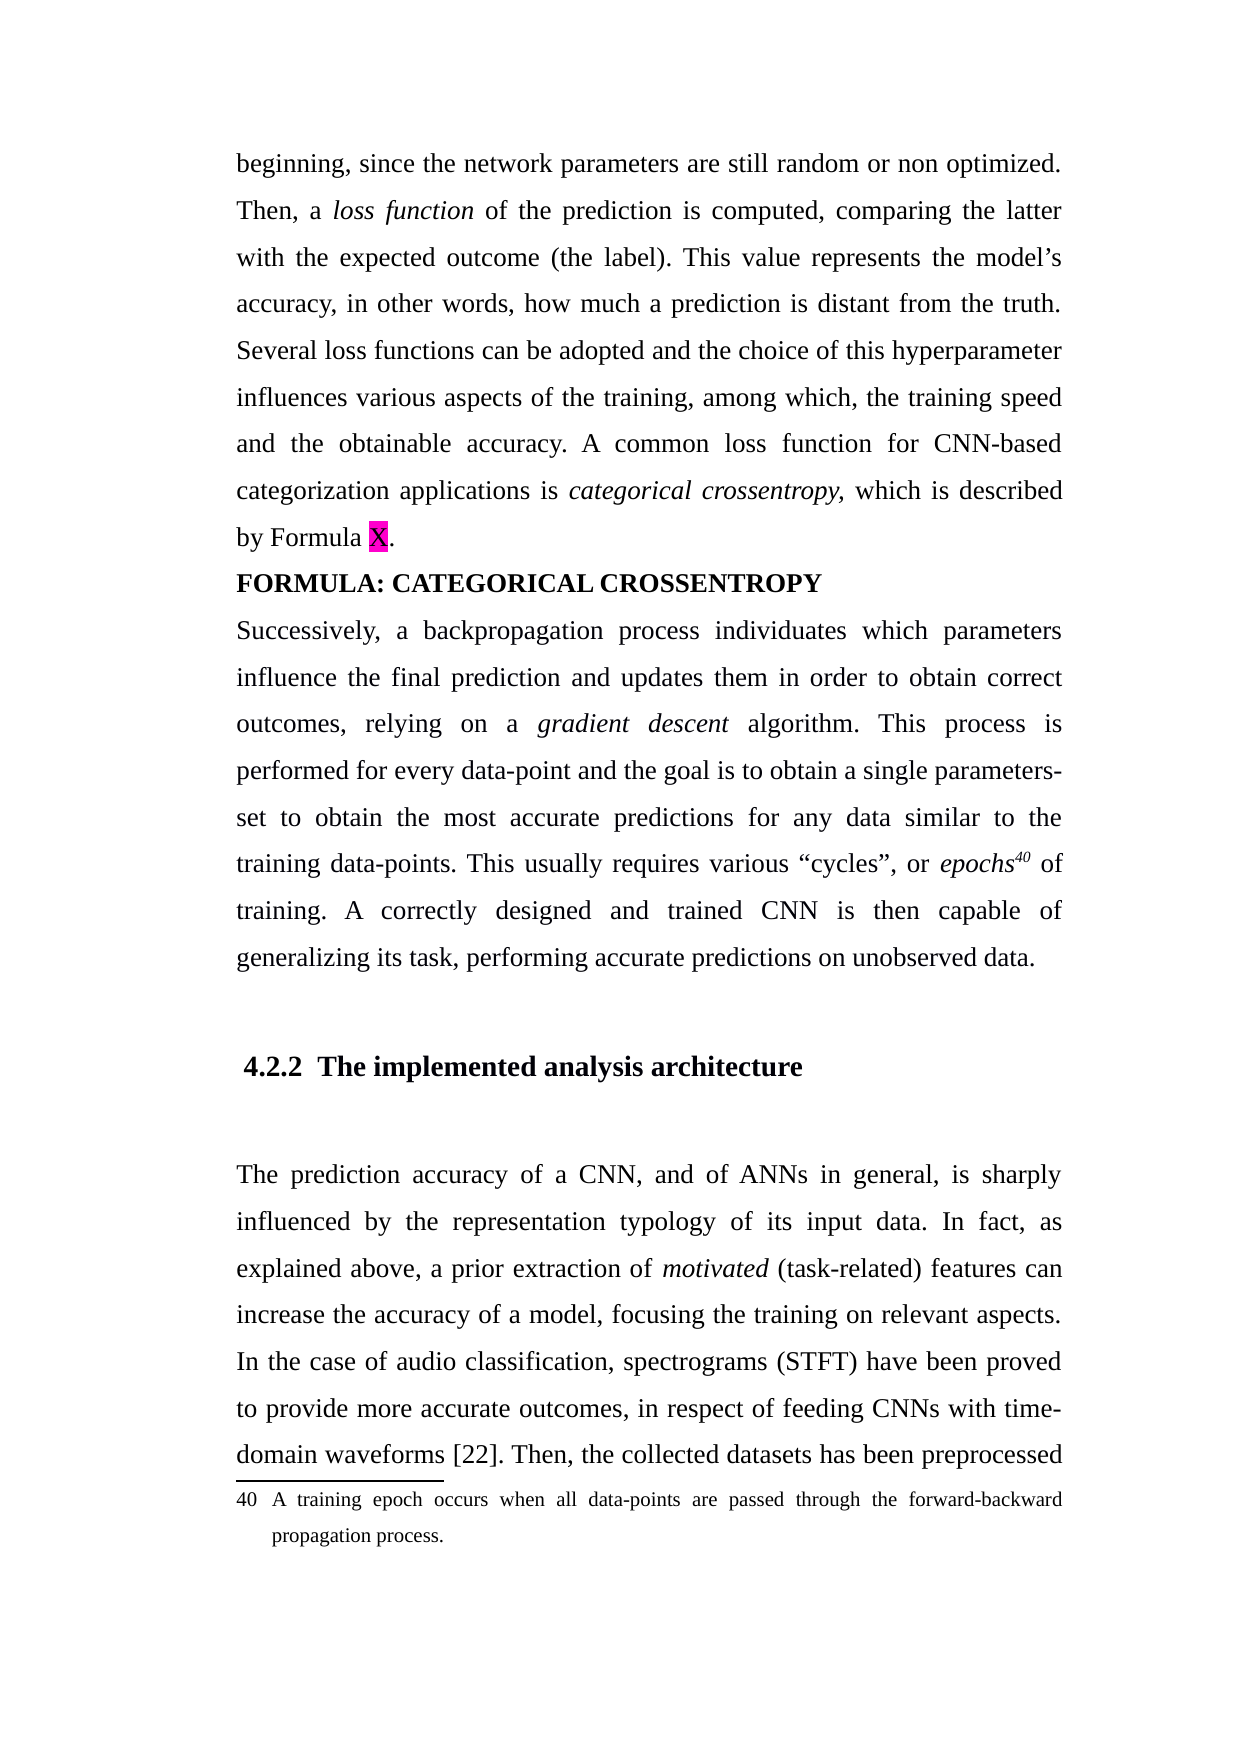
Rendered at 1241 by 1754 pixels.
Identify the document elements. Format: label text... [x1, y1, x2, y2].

text Successively, a backpropagation process individuates which parameters influence the final prediction and updates them in order to obtain correct outcomes, relying on a gradient descent algorithm. This process is performed for every data-point and the goal is to obtain a single parameters-set to obtain the most accurate predictions for any data similar to the training data-points. This usually requires various “cycles”, or epochs of training. A correctly designed and trained CNN is then capable of generalizing its task, performing accurate predictions on unobserved data. [236, 614, 1063, 972]
text beginning, since the network parameters are still random or non optimized. Then, a loss function of the prediction is computed, comparing the latter with the expected outcome (the label). This value represents the model’s accuracy, in other words, how much a prediction is distant from the truth. Several loss functions can be adopted and the choice of this hyperparameter influences various aspects of the training, among which, the training speed and the obtainable accuracy. A common loss function for CNN-based categorization applications is categorical crossentropy, which is described by Formula X. [236, 148, 1063, 552]
subtitle The implemented analysis architecture [236, 1049, 1063, 1083]
text FORMULA: CATEGORICAL CROSSENTROPY [236, 568, 1063, 599]
text A training epoch occurs when all data-points are passed through the forward-backward propagation process. [236, 1487, 1063, 1547]
text The prediction accuracy of a CNN, and of ANNs in general, is sharply influenced by the representation typology of its input data. In fact, as explained above, a prior extraction of motivated (task-related) features can increase the accuracy of a model, focusing the training on relevant aspects. In the case of audio classification, spectrograms (STFT) have been proved to provide more accurate outcomes, in respect of feeding CNNs with time-domain waveforms [22]. Then, the collected datasets has been preprocessed [236, 1159, 1063, 1470]
